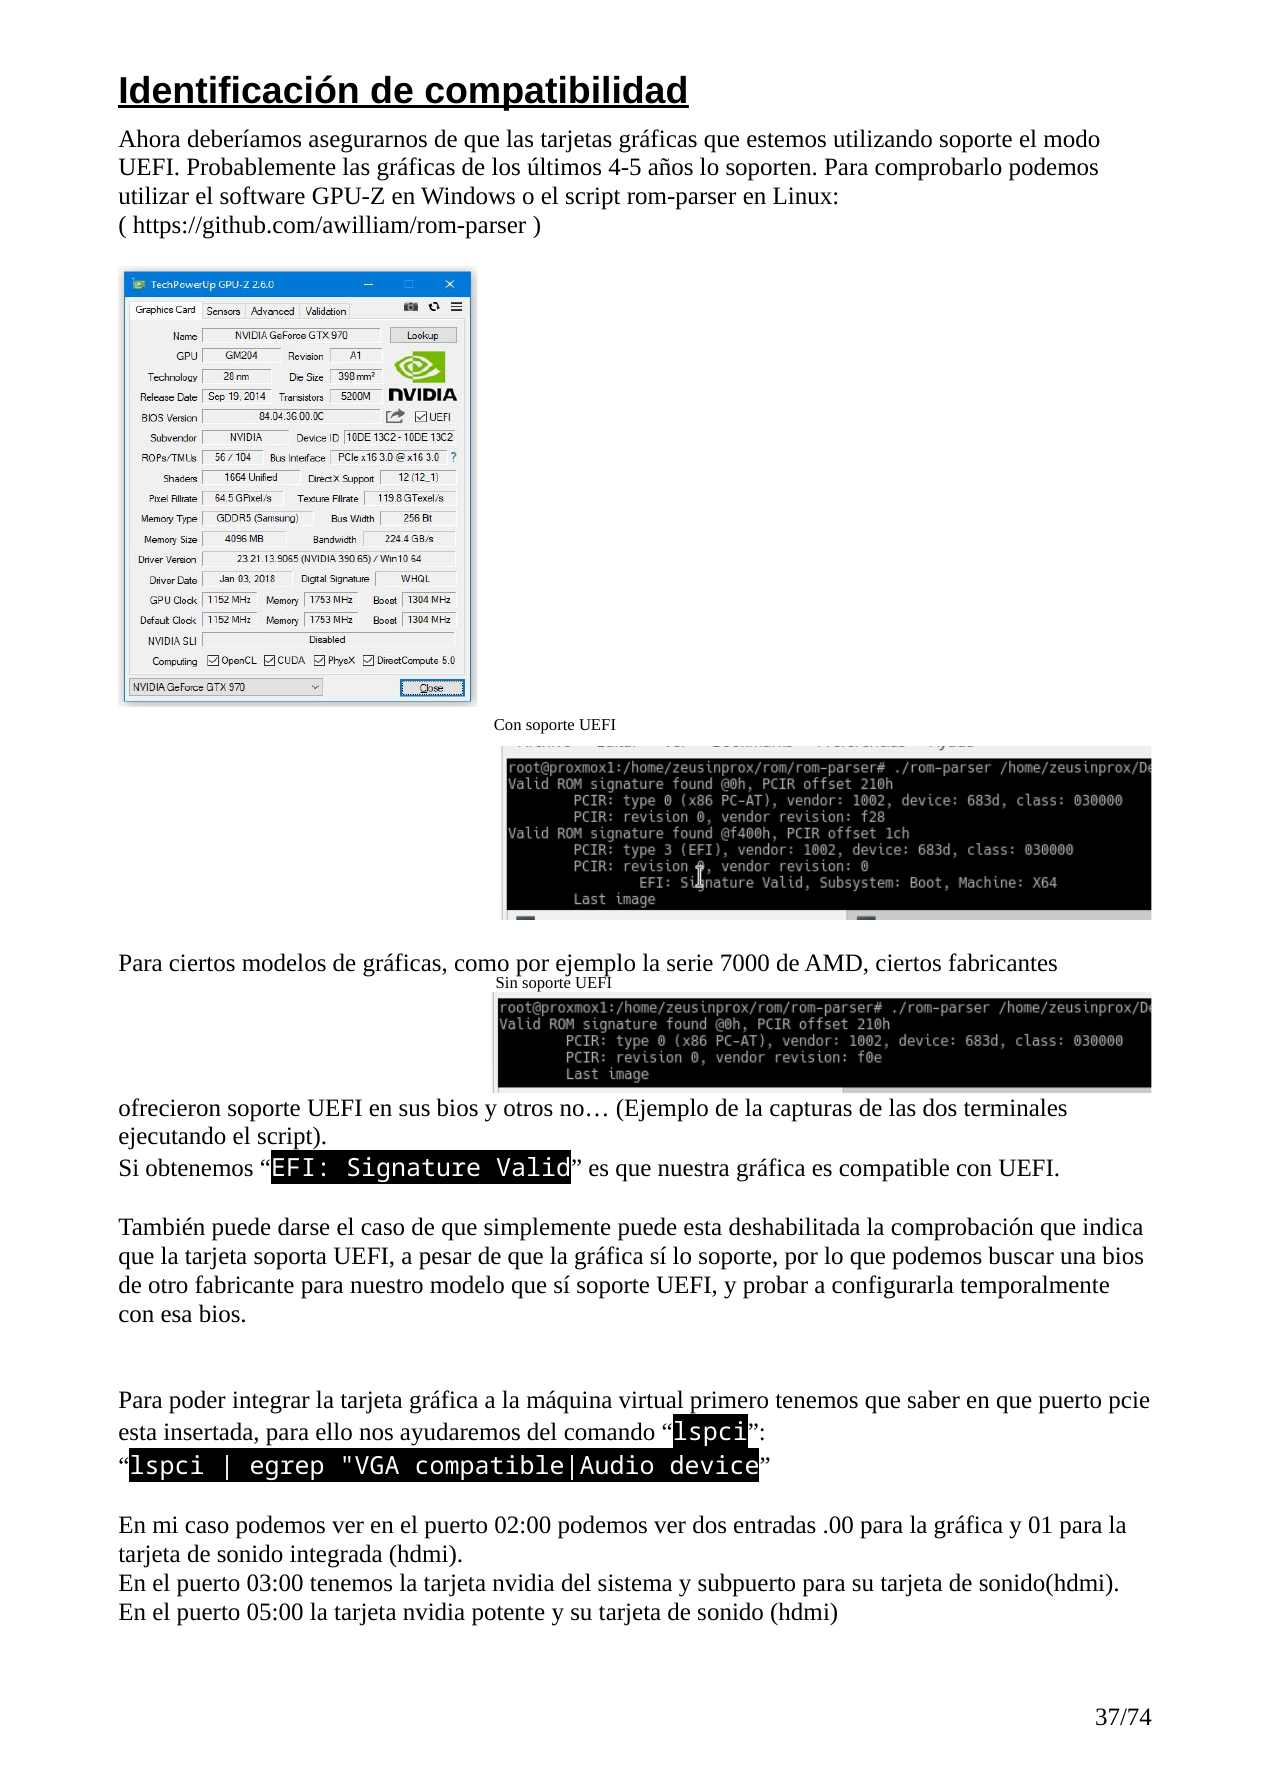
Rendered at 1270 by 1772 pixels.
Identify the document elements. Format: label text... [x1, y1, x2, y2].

text En el puerto 03:00 tenemos la tarjeta nvidia del sistema y subpuerto para su tarjeta de sonido(hdmi). [118, 1568, 1152, 1597]
subtitle Identificación de compatibilidad [118, 68, 1152, 111]
text En mi caso podemos ver en el puerto 02:00 podemos ver dos entradas .00 para la gráfica y 01 para la tarjeta de sonido integrada (hdmi). [118, 1511, 1152, 1568]
text Ahora deberíamos asegurarnos de que las tarjetas gráficas que estemos utilizando soporte el modo UEFI. Probablemente las gráficas de los últimos 4-5 años lo soporten. Para comprobarlo podemos utilizar el software GPU-Z en Windows o el script rom-parser en Linux: [118, 124, 1152, 210]
text Para ciertos modelos de gráficas, como por ejemplo la serie 7000 de AMD, ciertos fabricantes ofrecieron soporte UEFI en sus bios y otros no… (Ejemplo de la capturas de las dos terminales ejecutando el script). [118, 948, 1152, 1150]
picture [494, 746, 1152, 920]
text Si obtenemos “EFI: Signature Valid” es que nuestra gráfica es compatible con UEFI. [118, 1150, 1152, 1184]
text También puede darse el caso de que simplemente puede esta deshabilitada la comprobación que indica que la tarjeta soporta UEFI, a pesar de que la gráfica sí lo soporte, por lo que podemos buscar una bios de otro fabricante para nuestro modelo que sí soporte UEFI, y probar a configurarla temporalmente con esa bios. [118, 1212, 1152, 1327]
text En el puerto 05:00 la tarjeta nvidia potente y su tarjeta de sonido (hdmi) [118, 1597, 1152, 1626]
text Para poder integrar la tarjeta gráfica a la máquina virtual primero tenemos que saber en que puerto pcie esta insertada, para ello nos ayudaremos del comando “lspci”: [118, 1385, 1152, 1448]
picture [118, 266, 478, 707]
text “lspci | egrep "VGA compatible|Audio device” [118, 1448, 1152, 1511]
text Con soporte UEFI [118, 239, 1152, 736]
text ( https://github.com/awilliam/rom-parser ) [118, 210, 1152, 239]
picture [485, 992, 1152, 1093]
